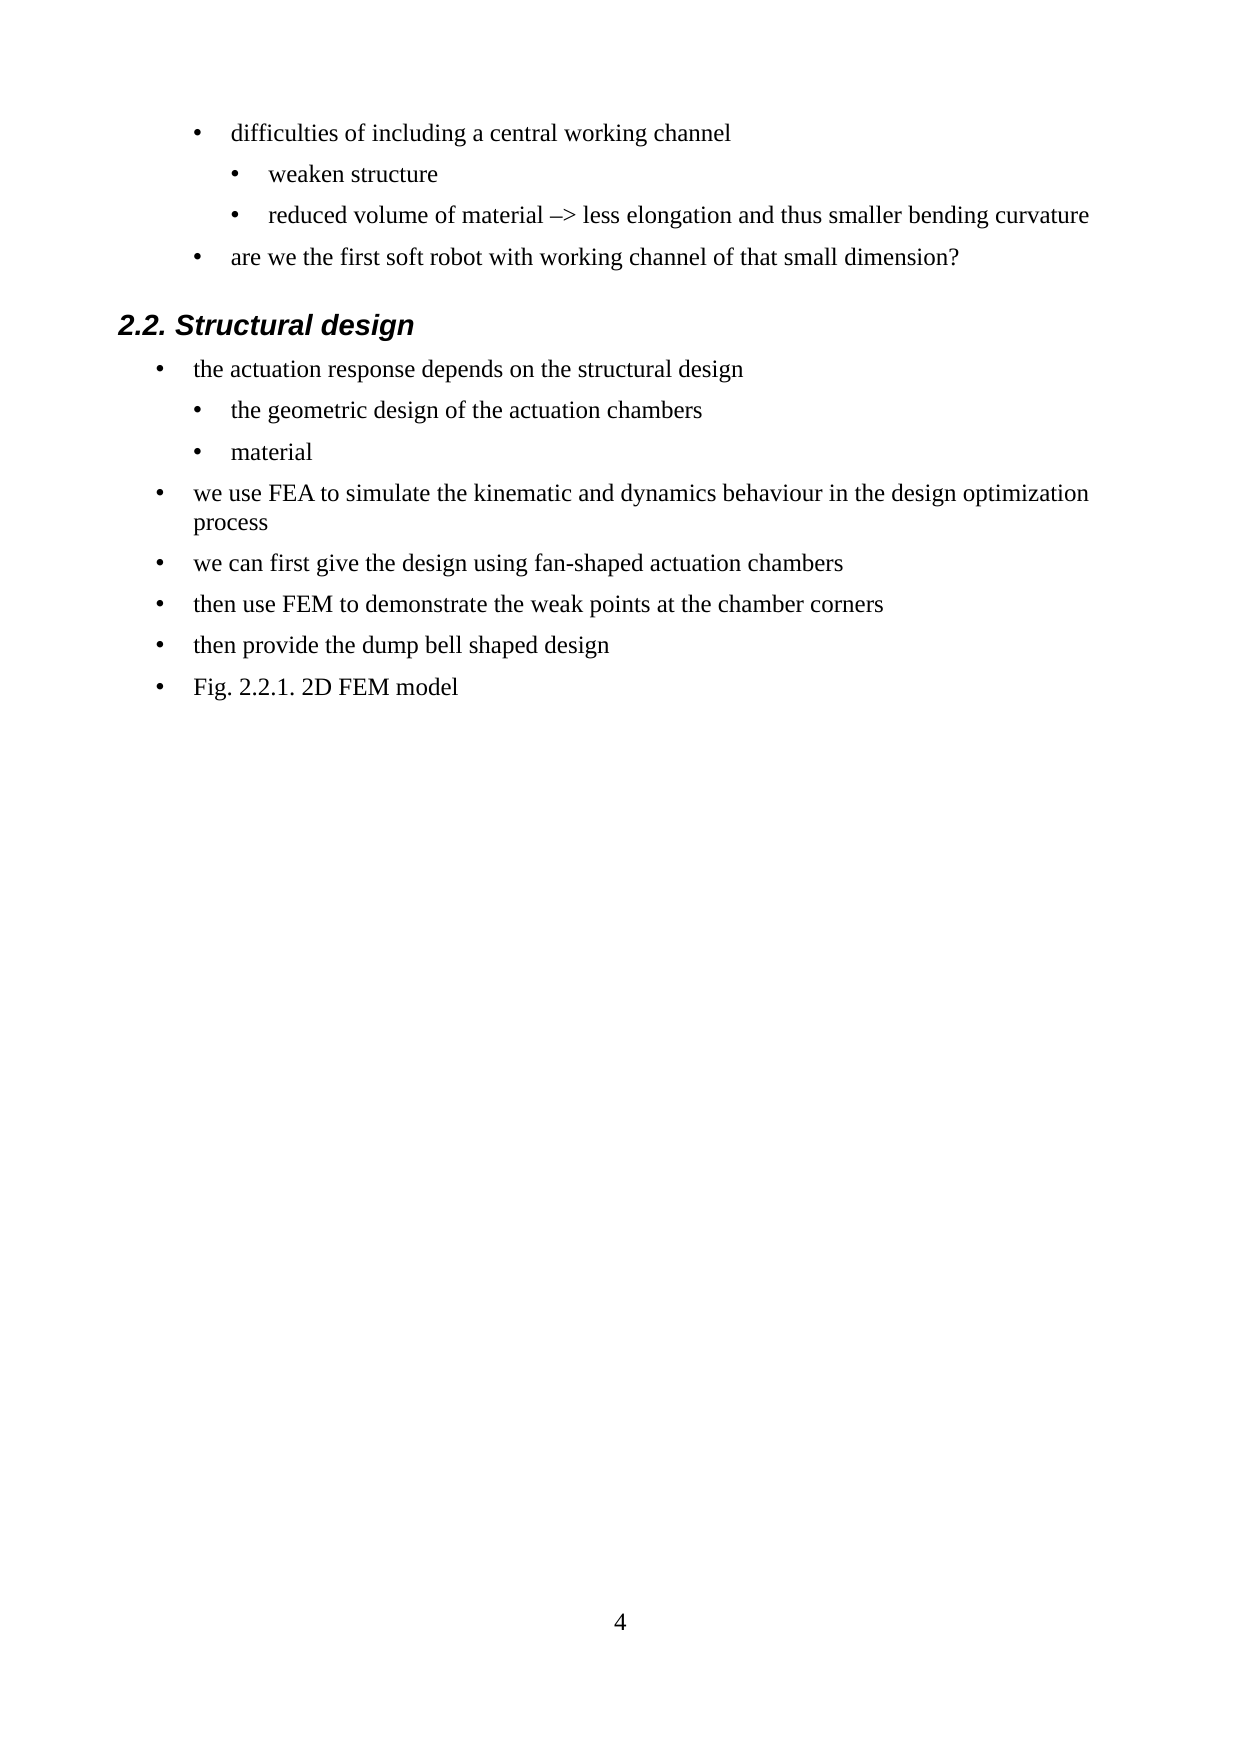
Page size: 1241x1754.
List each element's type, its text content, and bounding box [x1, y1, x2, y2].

list difficulties of including a central working channel [193, 118, 1122, 147]
list Fig. 2.2.1. 2D FEM model [156, 672, 1122, 700]
list we can first give the design using fan-shaped actuation chambers [156, 548, 1122, 577]
list then provide the dump bell shaped design [156, 630, 1122, 659]
list are we the first soft robot with working channel of that small dimension? [193, 242, 1122, 271]
list the geometric design of the actuation chambers [193, 395, 1122, 424]
list reduced volume of material –> less elongation and thus smaller bending curvature [231, 201, 1122, 229]
list weaken structure [231, 159, 1122, 188]
list we use FEA to simulate the kinematic and dynamics behaviour in the design optimization process [156, 478, 1122, 535]
list the actuation response depends on the structural design [156, 354, 1122, 383]
list material [193, 437, 1122, 465]
subtitle Structural design [118, 308, 1122, 342]
list then use FEM to demonstrate the weak points at the chamber corners [156, 589, 1122, 618]
